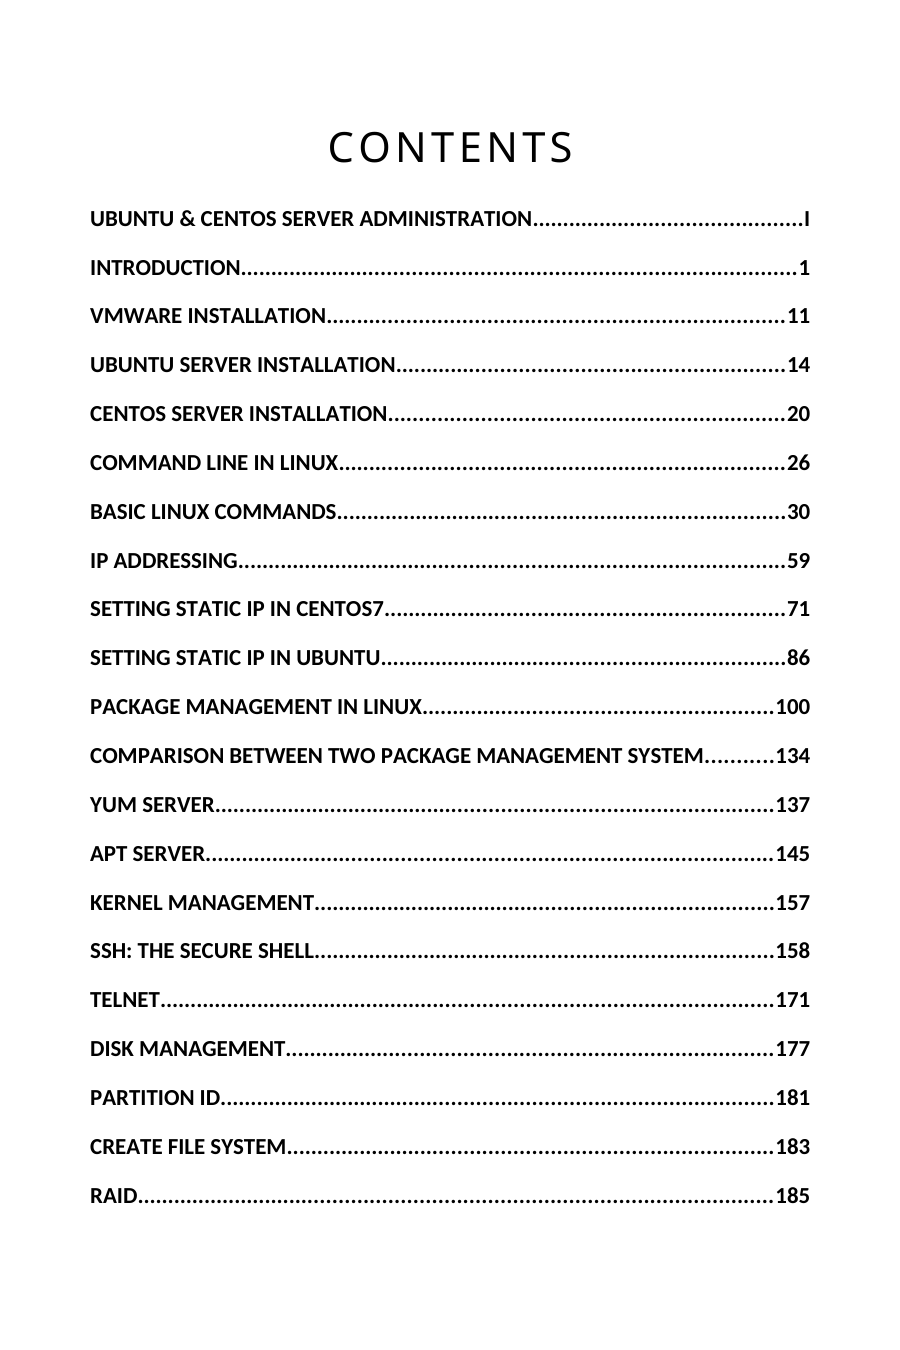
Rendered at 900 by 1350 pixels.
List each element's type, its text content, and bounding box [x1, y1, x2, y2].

text RAID 185 [90, 1181, 810, 1209]
text Package management in linux 100 [90, 692, 810, 720]
text CONTENTS [90, 117, 810, 174]
text SETTING STATIC IP IN CENTOS7 71 [90, 594, 810, 623]
text Ubuntu Server Installation 14 [90, 350, 810, 378]
text Create File system 183 [90, 1132, 810, 1160]
text ip addressing 59 [90, 546, 810, 574]
text APT SERVER 145 [90, 839, 810, 867]
text VMware Installation 11 [90, 301, 810, 329]
text TELNET 171 [90, 985, 810, 1013]
text SSH: THE SECURE SHELL 158 [90, 937, 810, 964]
text SETTING STATIC IP IN ubuntu 86 [90, 643, 810, 671]
text DISK MANAGEMENT 177 [90, 1034, 810, 1062]
text COMMAND LINE IN LINUX 26 [90, 448, 810, 476]
text Partition id 181 [90, 1083, 810, 1111]
text UBUNTU & CENTOS SERVER ADMINISTRATION i [90, 204, 810, 232]
text Comparison Between two Package management system 134 [90, 741, 810, 769]
text YUM SERVER 137 [90, 790, 810, 818]
text CENTOS Server Installation 20 [90, 399, 810, 427]
text BASIC LINUX COMMANDS 30 [90, 497, 810, 525]
text INTRODUCTION 1 [90, 253, 810, 281]
text KERNEL MANAGEMENT 157 [90, 888, 810, 916]
